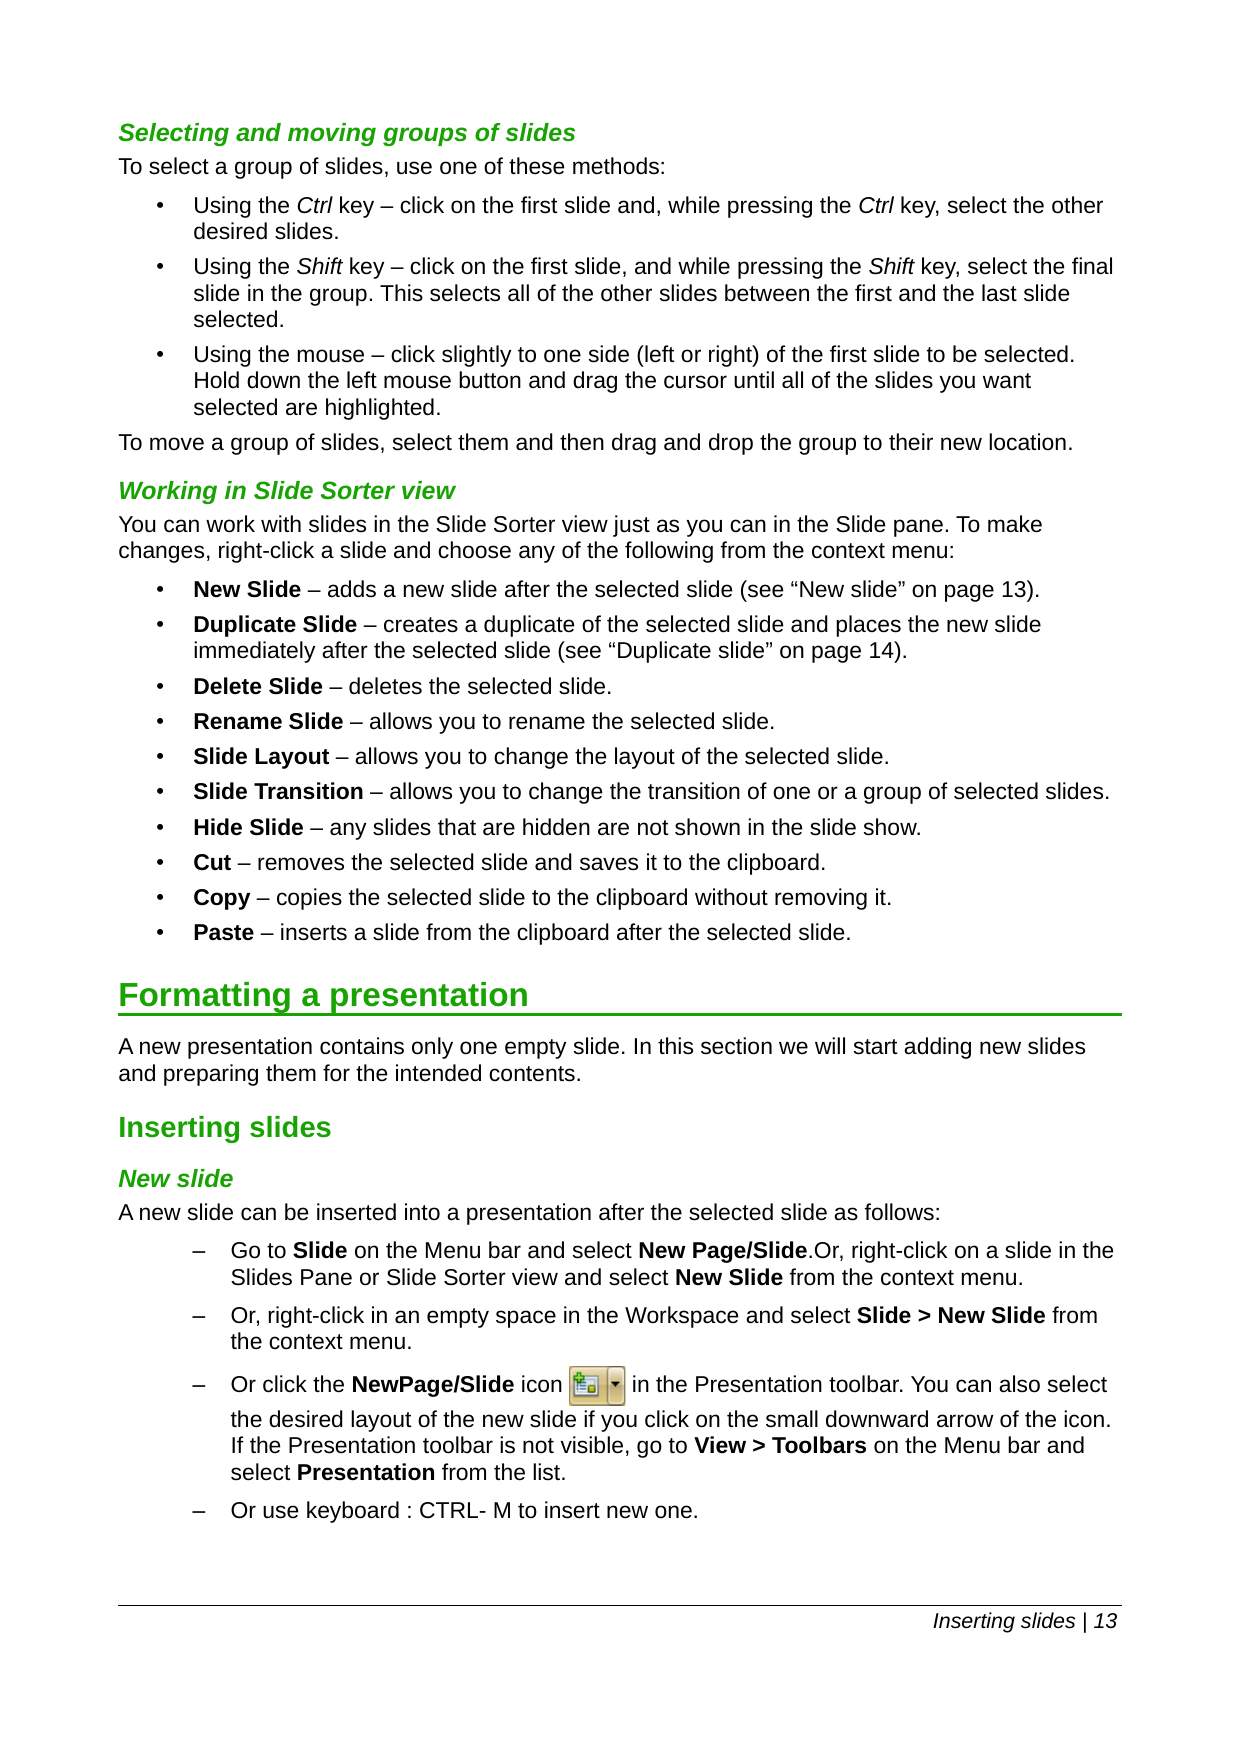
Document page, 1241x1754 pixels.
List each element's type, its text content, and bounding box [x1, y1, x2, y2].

subtitle Working in Slide Sorter view [118, 476, 1122, 505]
list Paste – inserts a slide from the clipboard after the selected slide. [156, 919, 1122, 946]
picture [569, 1366, 626, 1406]
text You can work with slides in the Slide Sorter view just as you can in the Slide pane. To make changes, right-click a slide and choose any of the following from the context menu: [118, 511, 1122, 563]
list Copy – copies the selected slide to the clipboard without removing it. [156, 884, 1122, 910]
list A new slide can be inserted into a presentation after the selected slide as follows: [118, 1198, 1122, 1225]
list Go to Slide on the Menu bar and select New Page/Slide.Or, right-click on a slide in the Slides Pane or Slide Sorter view and select New Slide from the context menu. [192, 1237, 1122, 1290]
text A new presentation contains only one empty slide. In this section we will start adding new slides and preparing them for the intended contents. [118, 1033, 1122, 1086]
list Hide Slide – any slides that are hidden are not shown in the slide show. [156, 813, 1122, 840]
list Delete Slide – deletes the selected slide. [156, 673, 1122, 699]
subtitle Formatting a presentation [118, 975, 1122, 1013]
list Cut – removes the selected slide and saves it to the clipboard. [156, 849, 1122, 875]
list Or use keyboard : CTRL- M to insert new one. [192, 1497, 1122, 1523]
list Using the Ctrl key – click on the first slide and, while pressing the Ctrl key, select the other desired slides. [156, 192, 1122, 244]
list Or click the NewPage/Slide icon in the Presentation toolbar. You can also select the desired layout of the new slide if you click on the small downward arrow of the icon. If the Presentation toolbar is not visible, go to View > Toolbars on the Menu bar and select Presentation from the list. [192, 1367, 1122, 1485]
subtitle New slide [118, 1164, 1122, 1192]
list Using the mouse – click slightly to one side (left or right) of the first slide to be selected. Hold down the left mouse button and drag the cursor until all of the slides you want selected are highlighted. [156, 341, 1122, 420]
list To select a group of slides, use one of these methods: [118, 153, 1122, 179]
list To move a group of slides, select them and then drag and drop the group to their new location. [118, 429, 1122, 455]
list Duplicate Slide – creates a duplicate of the selected slide and places the new slide immediately after the selected slide (see “Duplicate slide” on page 14). [156, 611, 1122, 664]
list Rename Slide – allows you to rename the selected slide. [156, 708, 1122, 734]
subtitle Selecting and moving groups of slides [118, 118, 1122, 147]
list Slide Layout – allows you to change the layout of the selected slide. [156, 743, 1122, 769]
list Using the Shift key – click on the first slide, and while pressing the Shift key, select the final slide in the group. This selects all of the other slides between the first and the last slide selected. [156, 253, 1122, 332]
list Or, right-click in an empty space in the Workspace and select Slide > New Slide from the context menu. [192, 1302, 1122, 1355]
list Slide Transition – allows you to change the transition of one or a group of selected slides. [156, 778, 1122, 805]
list New Slide – adds a new slide after the selected slide (see “New slide” on page 13). [156, 576, 1122, 602]
subtitle Inserting slides [118, 1109, 1122, 1143]
